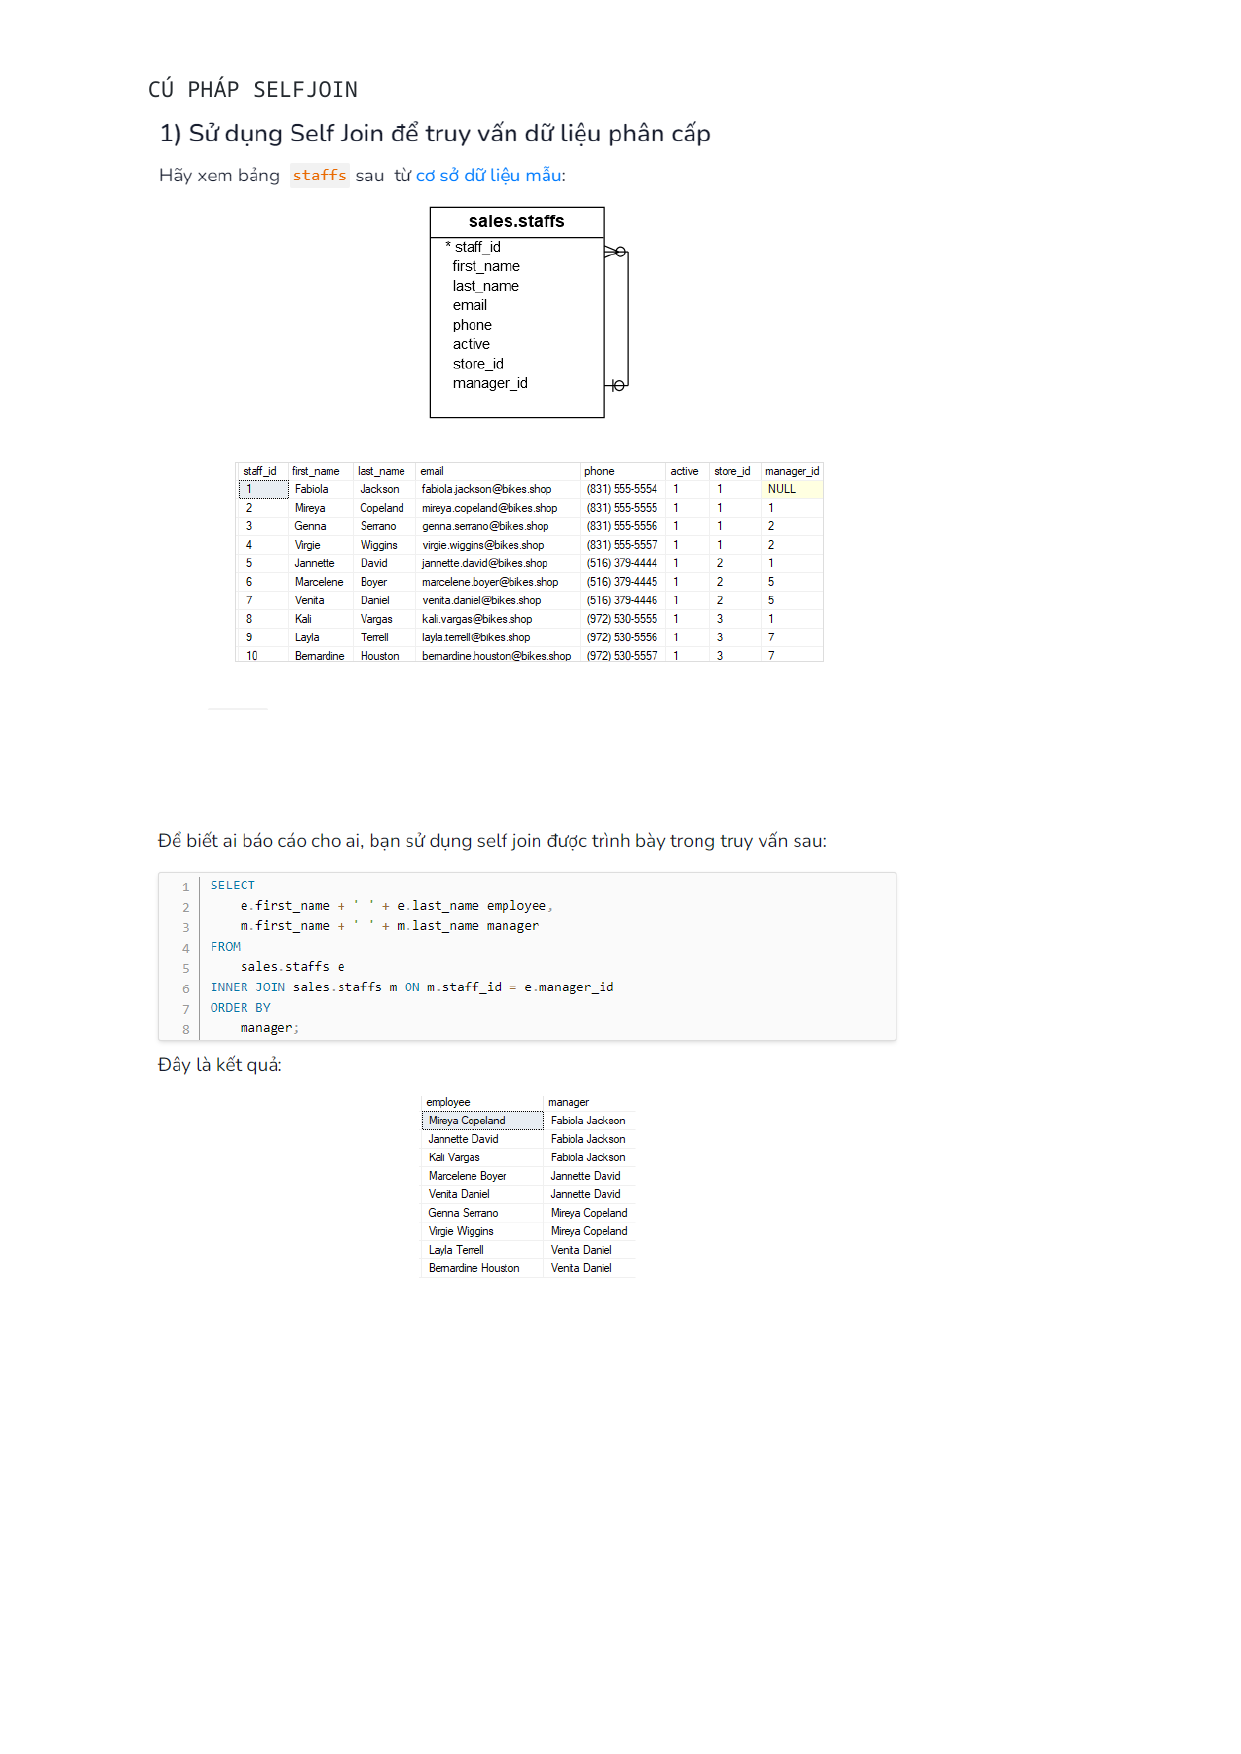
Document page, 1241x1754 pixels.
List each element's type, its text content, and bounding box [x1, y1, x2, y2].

text CÚ PHÁP SELFJOIN [148, 74, 1093, 709]
